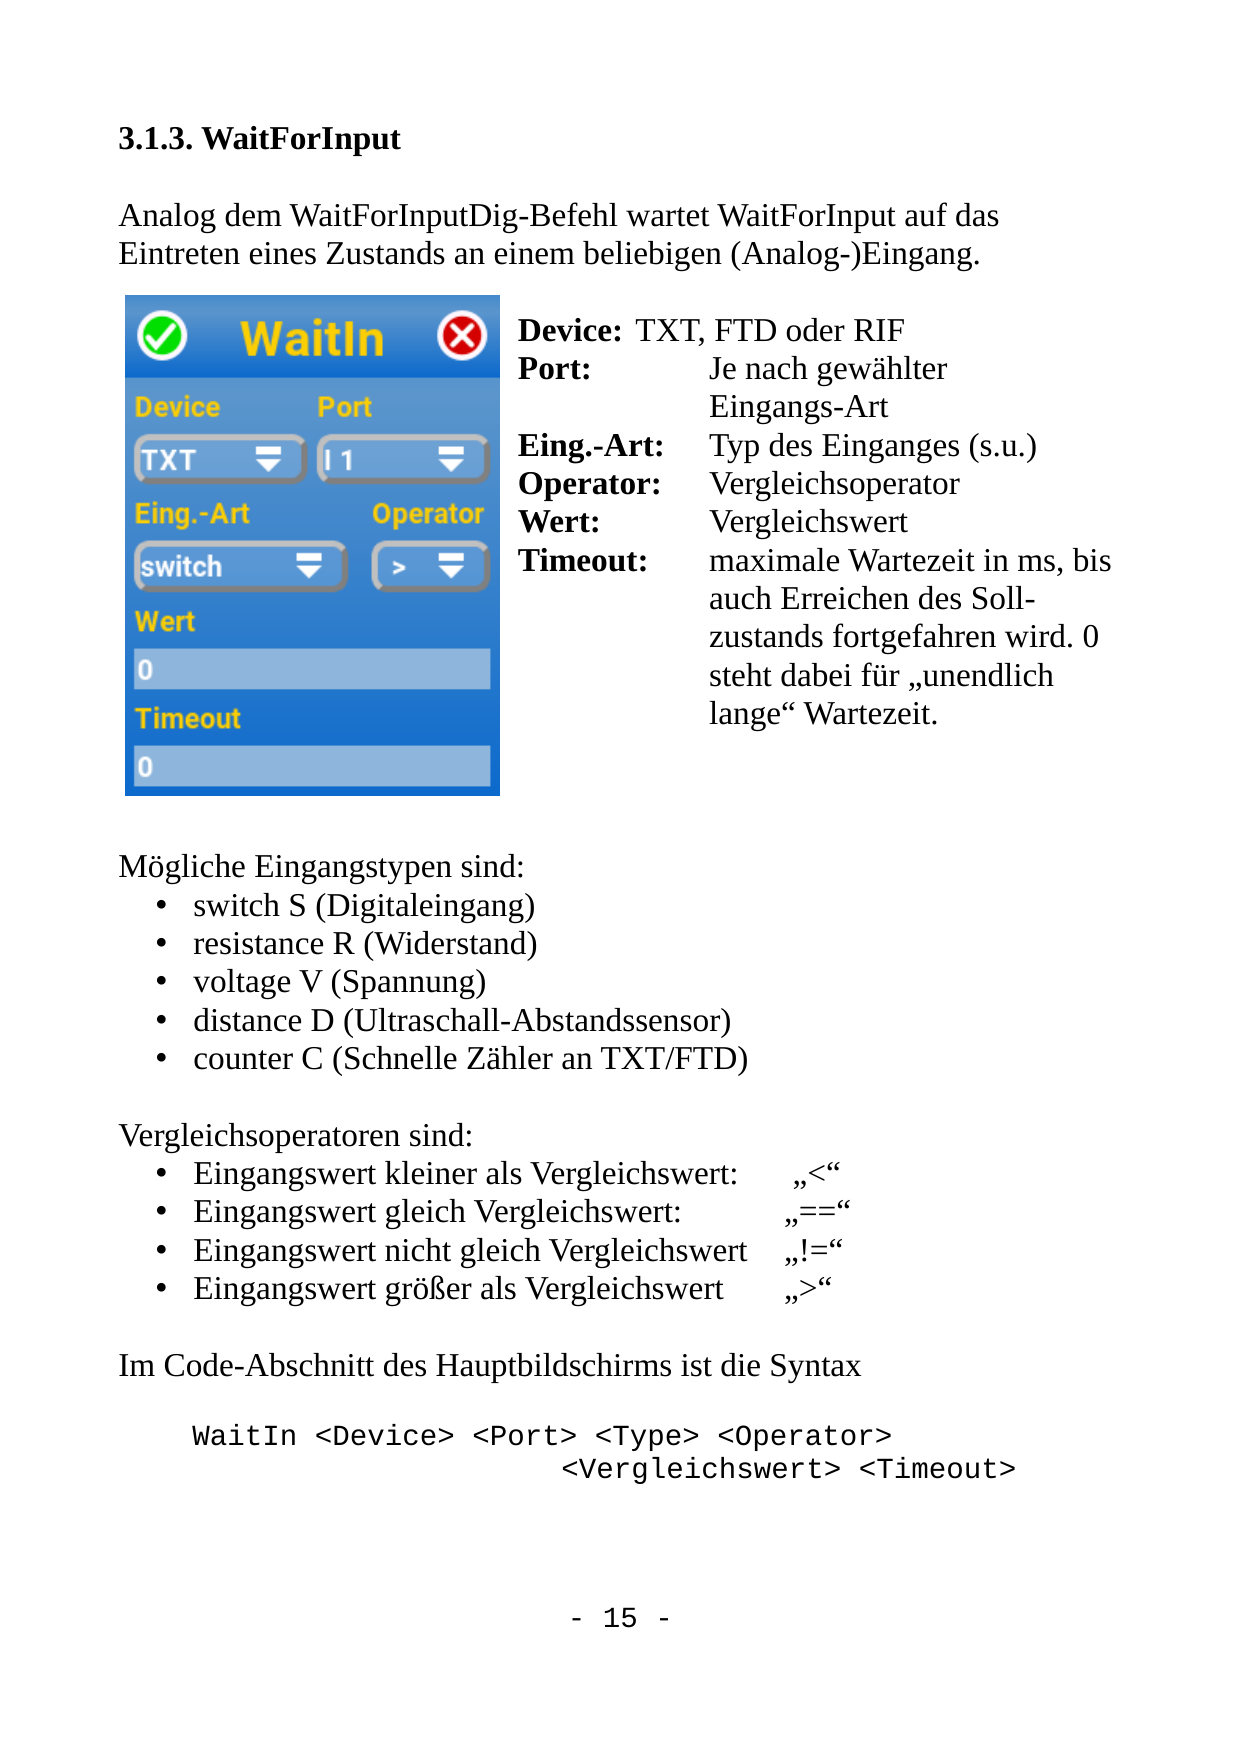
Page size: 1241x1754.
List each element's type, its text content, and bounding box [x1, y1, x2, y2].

picture [125, 295, 500, 796]
list Eingangswert kleiner als Vergleichswert: „<“ [156, 1153, 1122, 1191]
text Vergleichsoperatoren sind: [118, 1115, 1122, 1153]
list resistance R (Widerstand) [156, 923, 1122, 961]
text Eing.-Art: Typ des Einganges (s.u.) [500, 425, 1122, 463]
text Timeout: maximale Wartezeit in ms, bis auch Erreichen des Soll- zustands fortgefahren wird. 0 steht dabei für „unendlich lange“ Wartezeit. [500, 540, 1122, 731]
list counter C (Schnelle Zähler an TXT/FTD) [156, 1038, 1122, 1076]
text WaitIn <Device> <Port> <Type> <Operator> <Vergleichswert> <Timeout> [118, 1421, 1122, 1487]
list distance D (Ultraschall-Abstandssensor) [156, 1000, 1122, 1038]
list Eingangswert gleich Vergleichswert: „==“ [156, 1191, 1122, 1230]
list Eingangswert nicht gleich Vergleichswert „!=“ [156, 1230, 1122, 1268]
text Mögliche Eingangstypen sind: [118, 846, 1122, 885]
text Port: Je nach gewählter Eingangs-Art [500, 348, 1122, 425]
text 3.1.3. WaitForInput [118, 118, 1122, 156]
list voltage V (Spannung) [156, 961, 1122, 1000]
text Operator: Vergleichsoperator [500, 463, 1122, 501]
text Im Code-Abschnitt des Hauptbildschirms ist die Syntax [118, 1345, 1122, 1383]
text Device: TXT, FTD oder RIF [500, 310, 1122, 348]
list switch S (Digitaleingang) [156, 885, 1122, 923]
text Wert: Vergleichswert [500, 501, 1122, 540]
list Eingangswert größer als Vergleichswert „>“ [156, 1268, 1122, 1306]
text Analog dem WaitForInputDig-Befehl wartet WaitForInput auf das Eintreten eines Zustands an einem beliebigen (Analog-)Eingang. [118, 195, 1122, 271]
